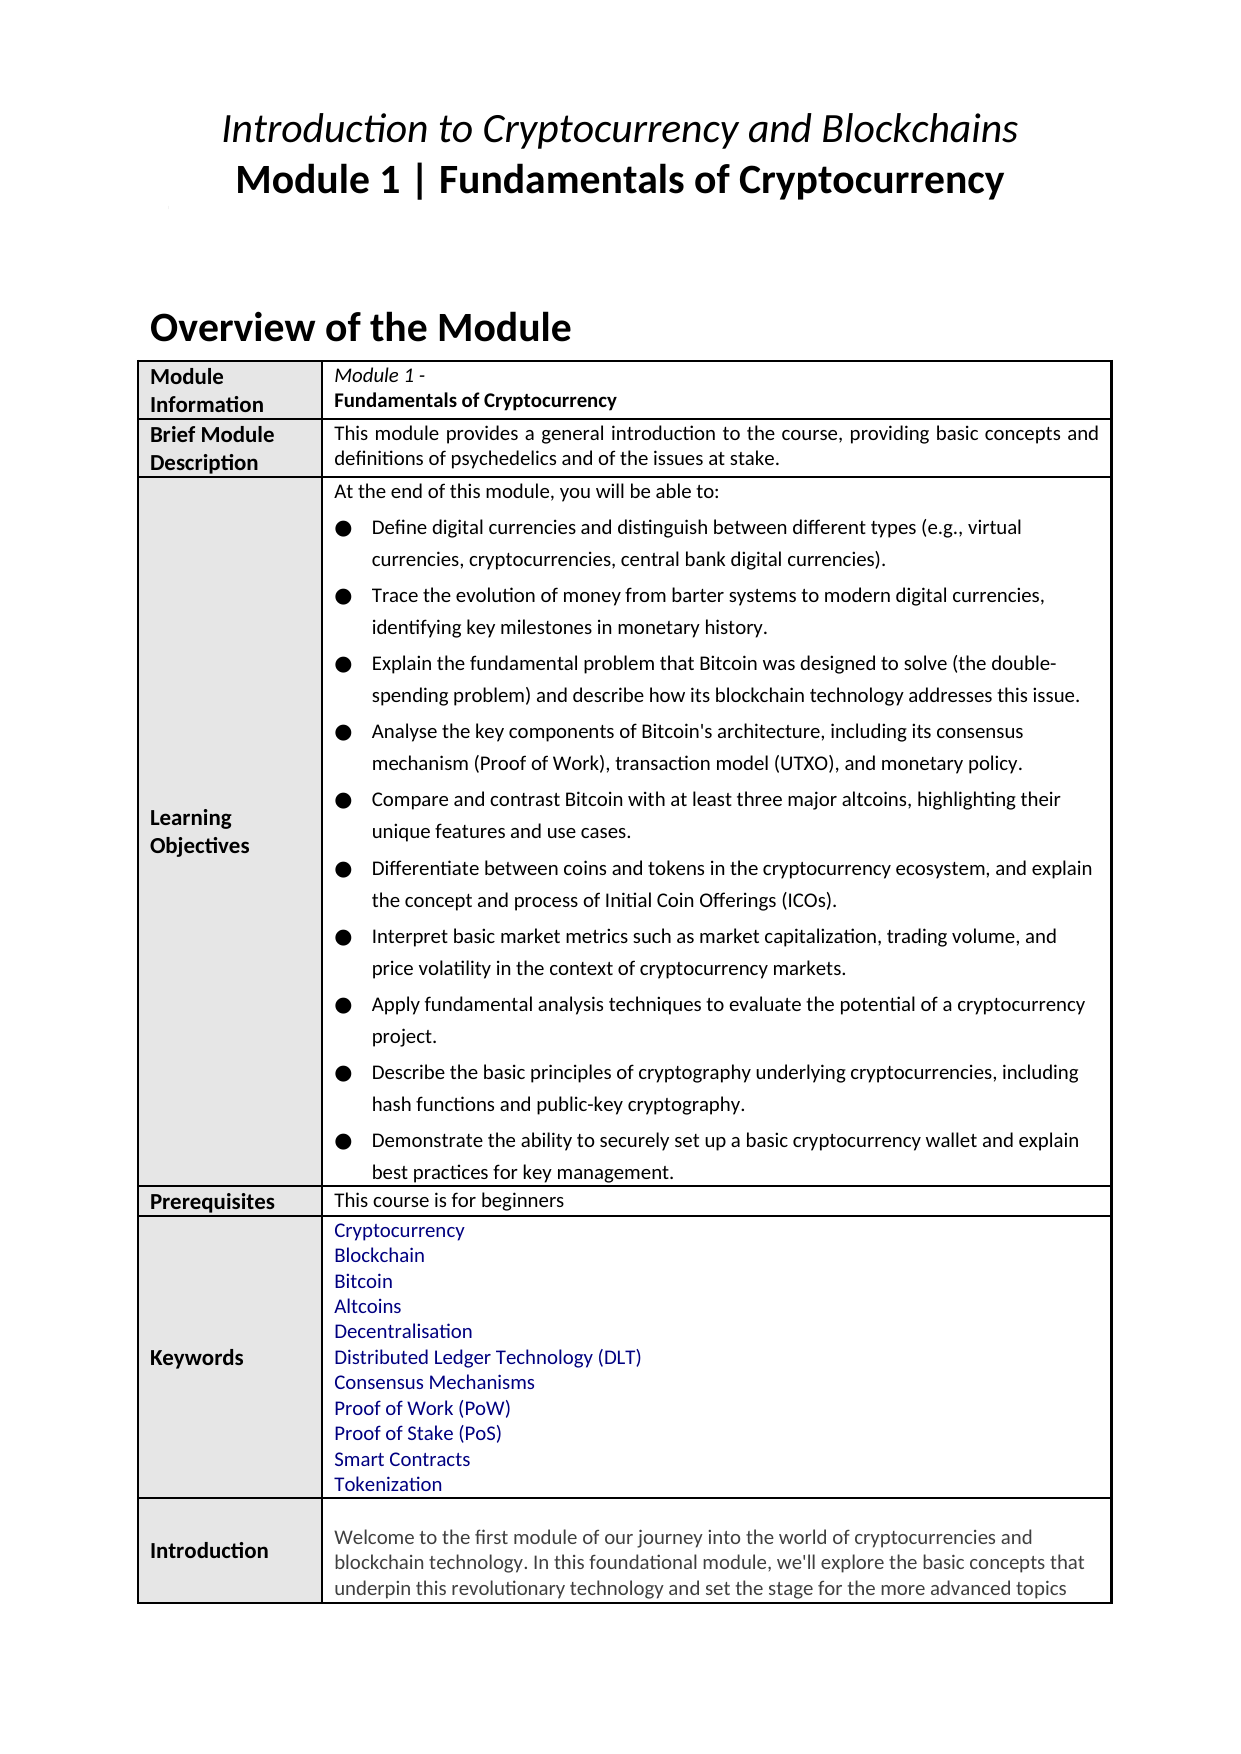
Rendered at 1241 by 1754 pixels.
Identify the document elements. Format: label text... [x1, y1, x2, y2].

subtitle Overview of the Module [150, 301, 1090, 351]
table_cell Introduction [139, 1499, 321, 1602]
table_cell This course is for beginners [323, 1187, 1110, 1215]
table_header Module 1 - Fundamentals of Cryptocurrency [323, 362, 1110, 418]
table_cell Prerequisites [139, 1187, 321, 1215]
table_cell Cryptocurrency Blockchain Bitcoin Altcoins Decentralisation Distributed Ledger Technology (DLT) Consensus Mechanisms Proof of Work (PoW) Proof of Stake (PoS) Smart Contracts Tokenization [323, 1217, 1110, 1497]
table_cell Learning Objectives [139, 478, 321, 1185]
table_cell Welcome to the first module of our journey into the world of cryptocurrencies and blockchain technology. In this foundational module, we'll explore the basic concepts that underpin this revolutionary technology and set the stage for the more advanced topics [323, 1499, 1110, 1602]
table_cell At the end of this module, you will be able to: Define digital currencies and distinguish between different types (e.g., virtual currencies, cryptocurrencies, central bank digital currencies). Trace the evolution of money from barter systems to modern digital currencies, identifying key milestones in monetary history. Explain the fundamental problem that Bitcoin was designed to solve (the double-spending problem) and describe how its blockchain technology addresses this issue. Analyse the key components of Bitcoin's architecture, including its consensus mechanism (Proof of Work), transaction model (UTXO), and monetary policy. Compare and contrast Bitcoin with at least three major altcoins, highlighting their unique features and use cases. Differentiate between coins and tokens in the cryptocurrency ecosystem, and explain the concept and process of Initial Coin Offerings (ICOs). Interpret basic market metrics such as market capitalization, trading volume, and price volatility in the context of cryptocurrency markets. Apply fundamental analysis techniques to evaluate the potential of a cryptocurrency project. Describe the basic principles of cryptography underlying cryptocurrencies, including hash functions and public-key cryptography. Demonstrate the ability to securely set up a basic cryptocurrency wallet and explain best practices for key management. [323, 478, 1110, 1185]
table_header Module Information [139, 362, 321, 418]
table_cell This module provides a general introduction to the course, providing basic concepts and definitions of psychedelics and of the issues at stake. [323, 420, 1110, 476]
table_cell Keywords [139, 1217, 321, 1497]
table_cell Brief Module Description [139, 420, 321, 476]
